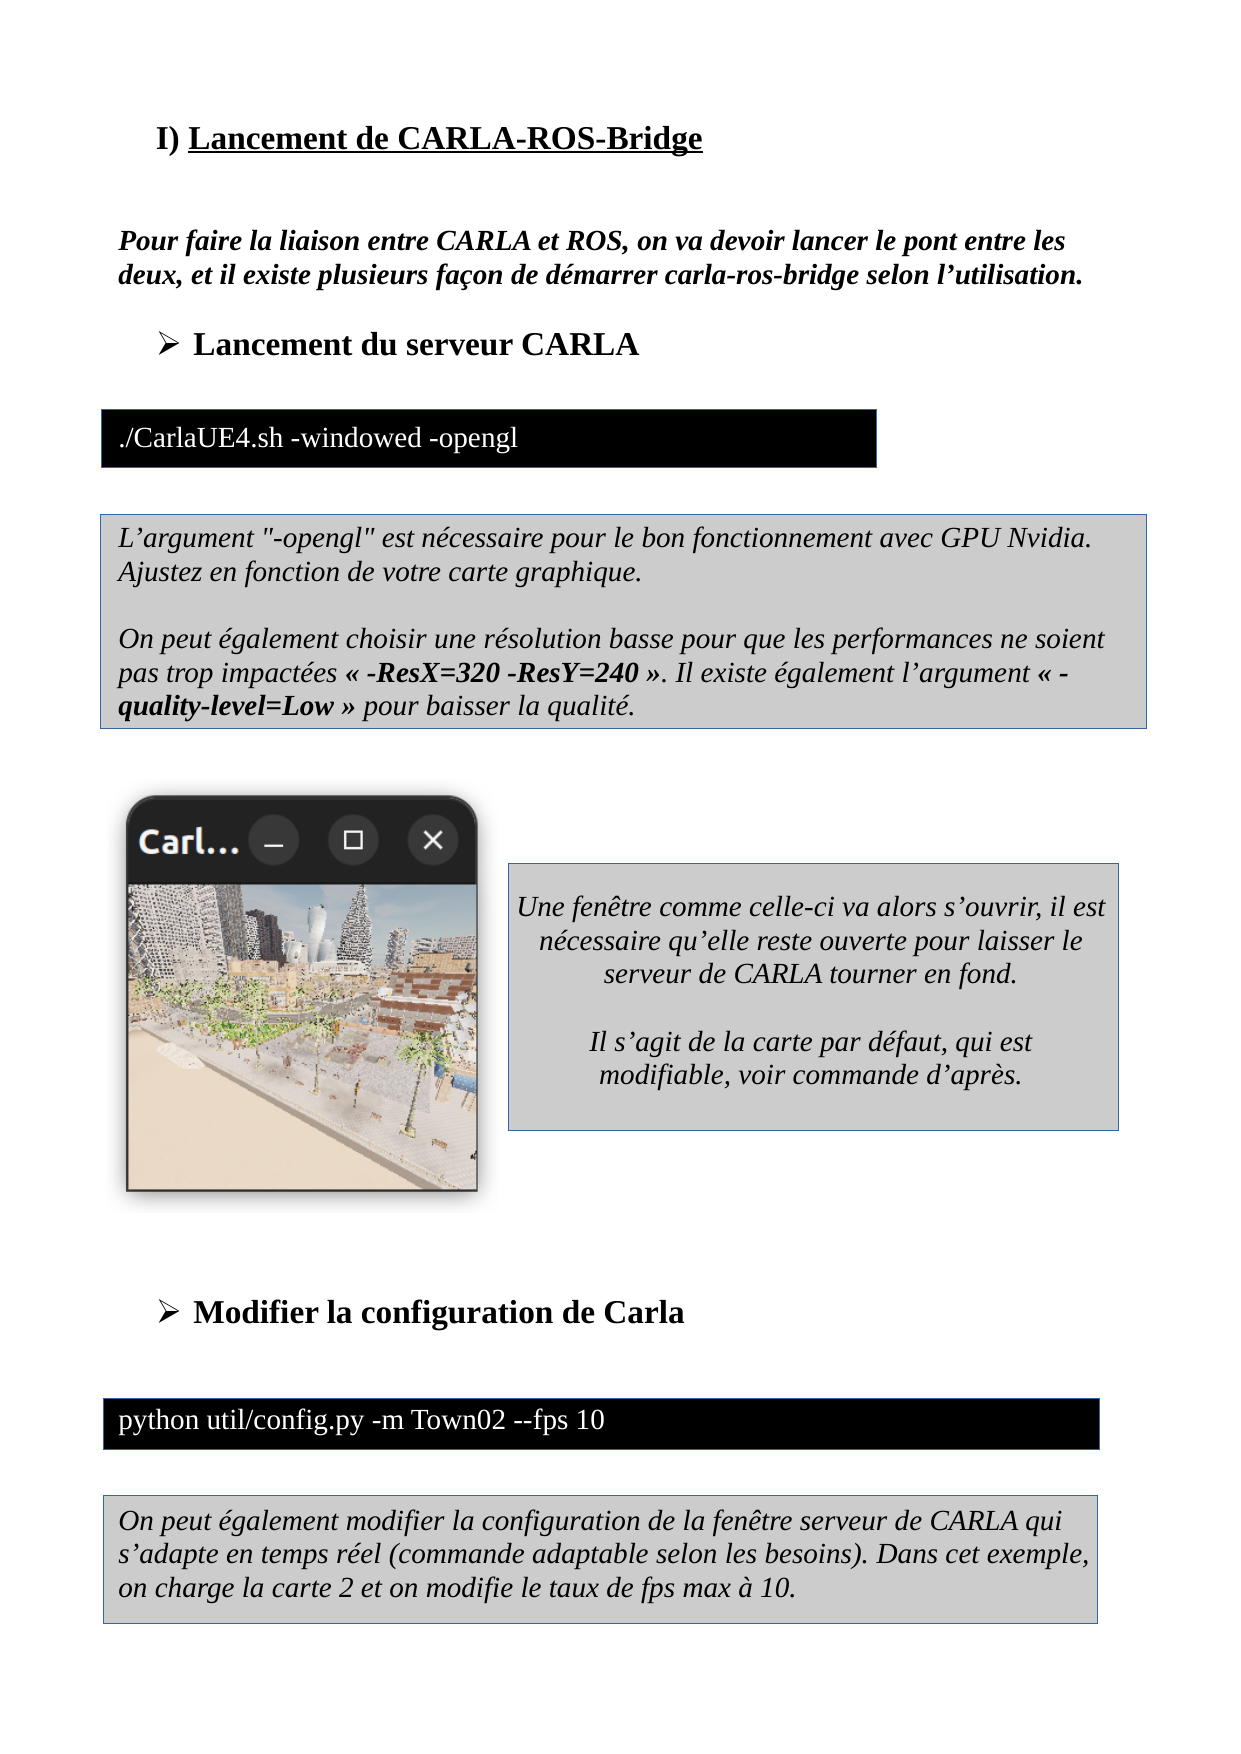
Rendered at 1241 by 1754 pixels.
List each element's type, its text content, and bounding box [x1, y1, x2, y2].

list Modifier la configuration de Carla [156, 1292, 1122, 1330]
picture [105, 779, 500, 1213]
text Pour faire la liaison entre CARLA et ROS, on va devoir lancer le pont entre les deux, et il existe plusieurs façon de démarrer carla-ros-bridge selon l’utilisation. [118, 223, 1122, 291]
list Lancement de CARLA-ROS-Bridge [156, 118, 1122, 156]
text ./CarlaUE4.sh -windowed -opengl [877, 420, 1122, 453]
list Lancement du serveur CARLA [156, 324, 1122, 362]
